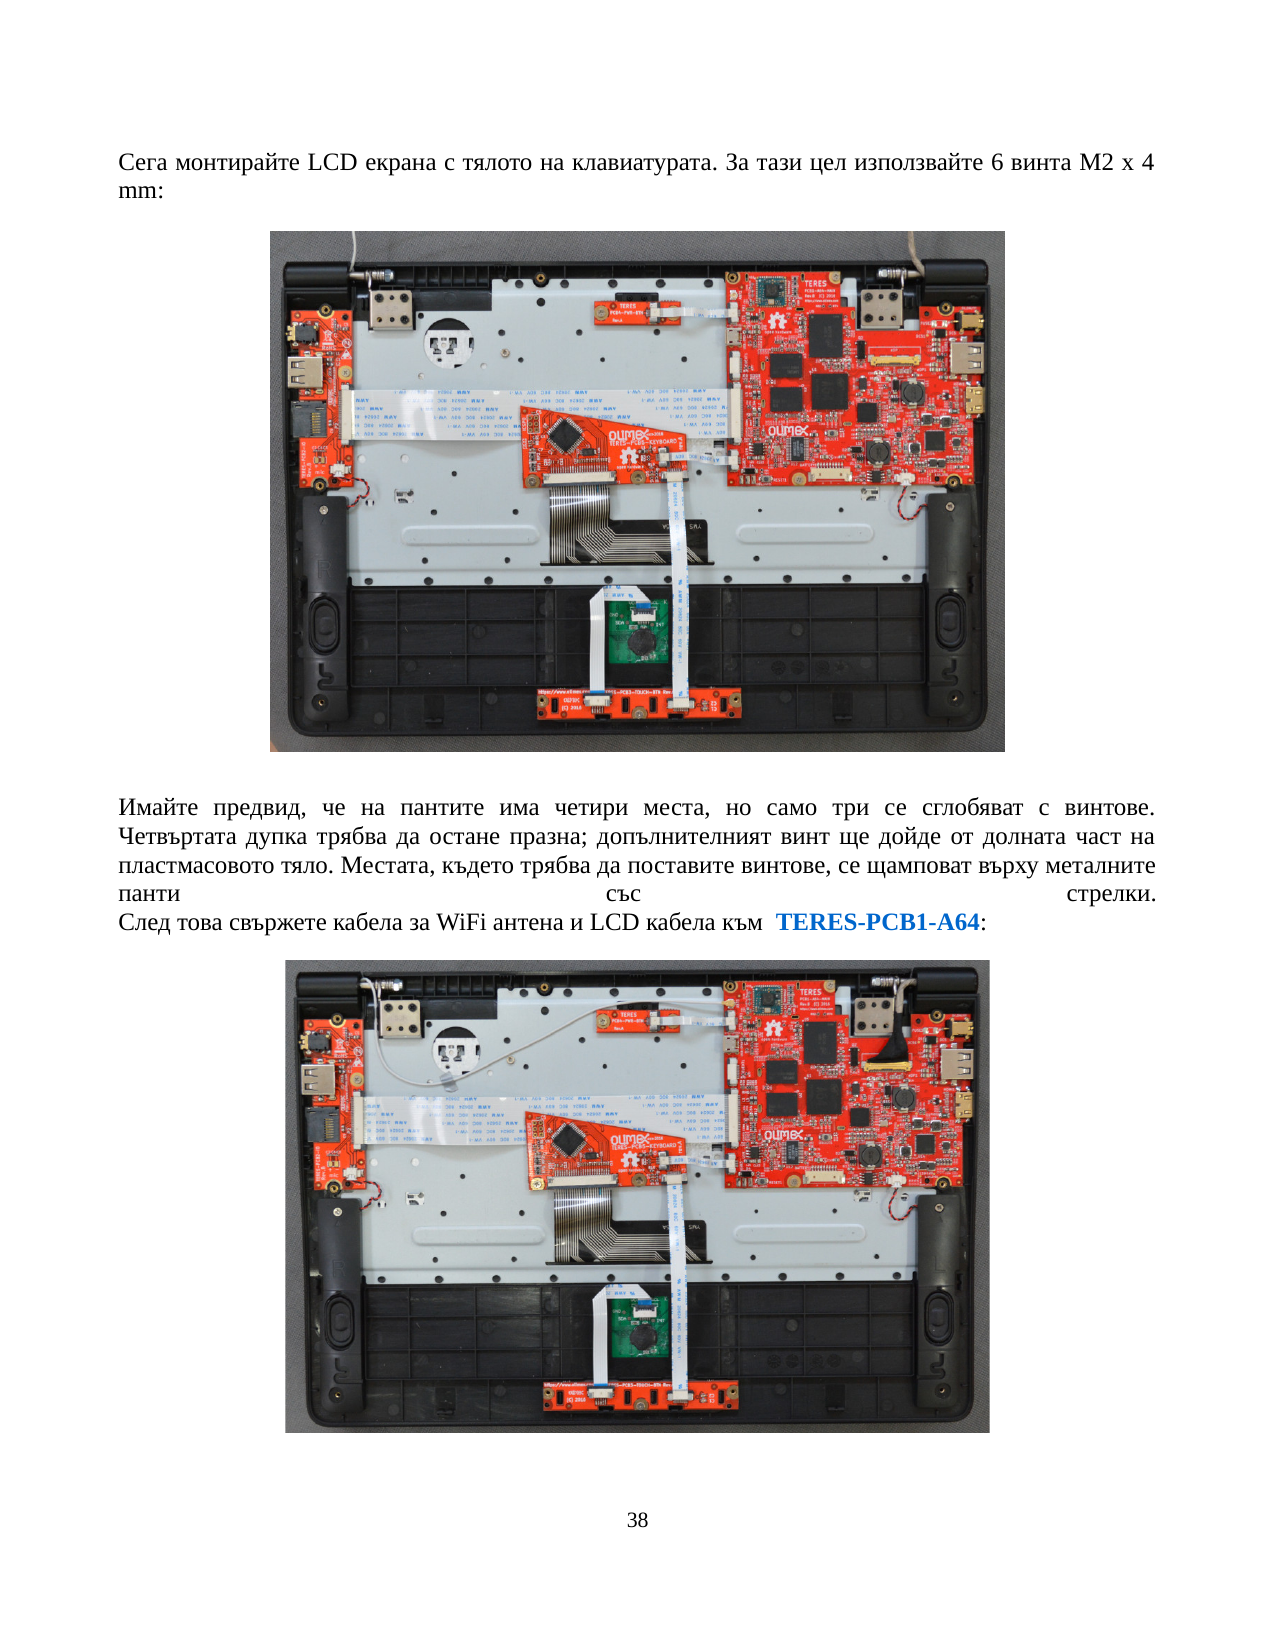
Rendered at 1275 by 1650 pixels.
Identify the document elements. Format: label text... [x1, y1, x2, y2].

picture [285, 960, 990, 1433]
text Сега монтирайте LCD екрана с тялото на клавиатурата. За тази цел използвайте 6 винта M2 x 4 mm: [118, 118, 1157, 204]
picture [270, 231, 1005, 752]
text Имайте предвид, че на пантите има четири места, но само три се сглобяват с винтове. Четвъртата дупка трябва да остане празна; допълнителният винт ще дойде от долната част на пластмасовото тяло. Местата, където трябва да поставите винтове, се щамповат върху металните панти със стрелки. След това свържете кабела за WiFi антена и LCD кабела към TERES-PCB1-A64: [118, 792, 1157, 936]
